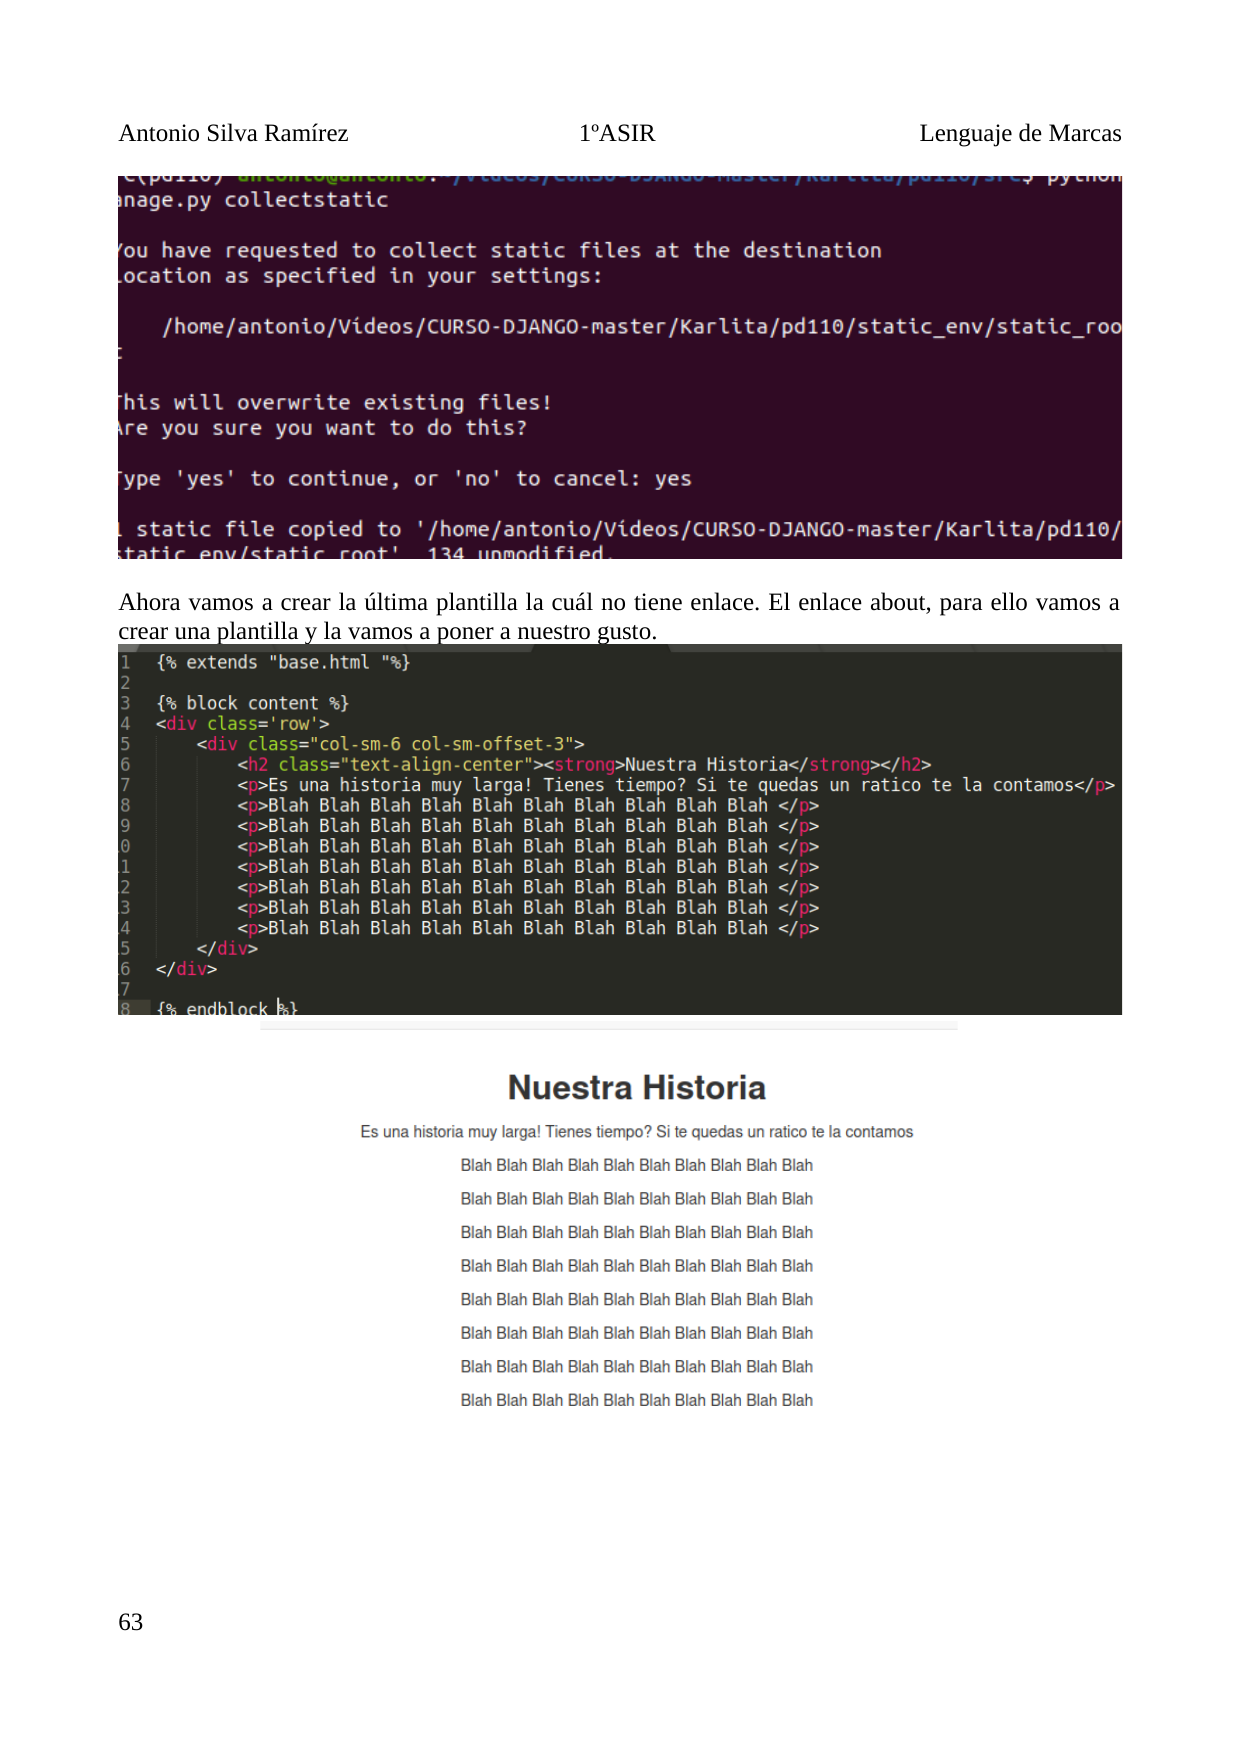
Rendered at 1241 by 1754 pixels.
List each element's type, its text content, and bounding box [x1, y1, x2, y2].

picture [260, 1021, 958, 1453]
picture [118, 644, 1123, 1015]
picture [118, 176, 1123, 559]
text Ahora vamos a crear la última plantilla la cuál no tiene enlace. El enlace about, para ello vamos a crear una plantilla y la vamos a poner a nuestro gusto. [118, 587, 1122, 644]
